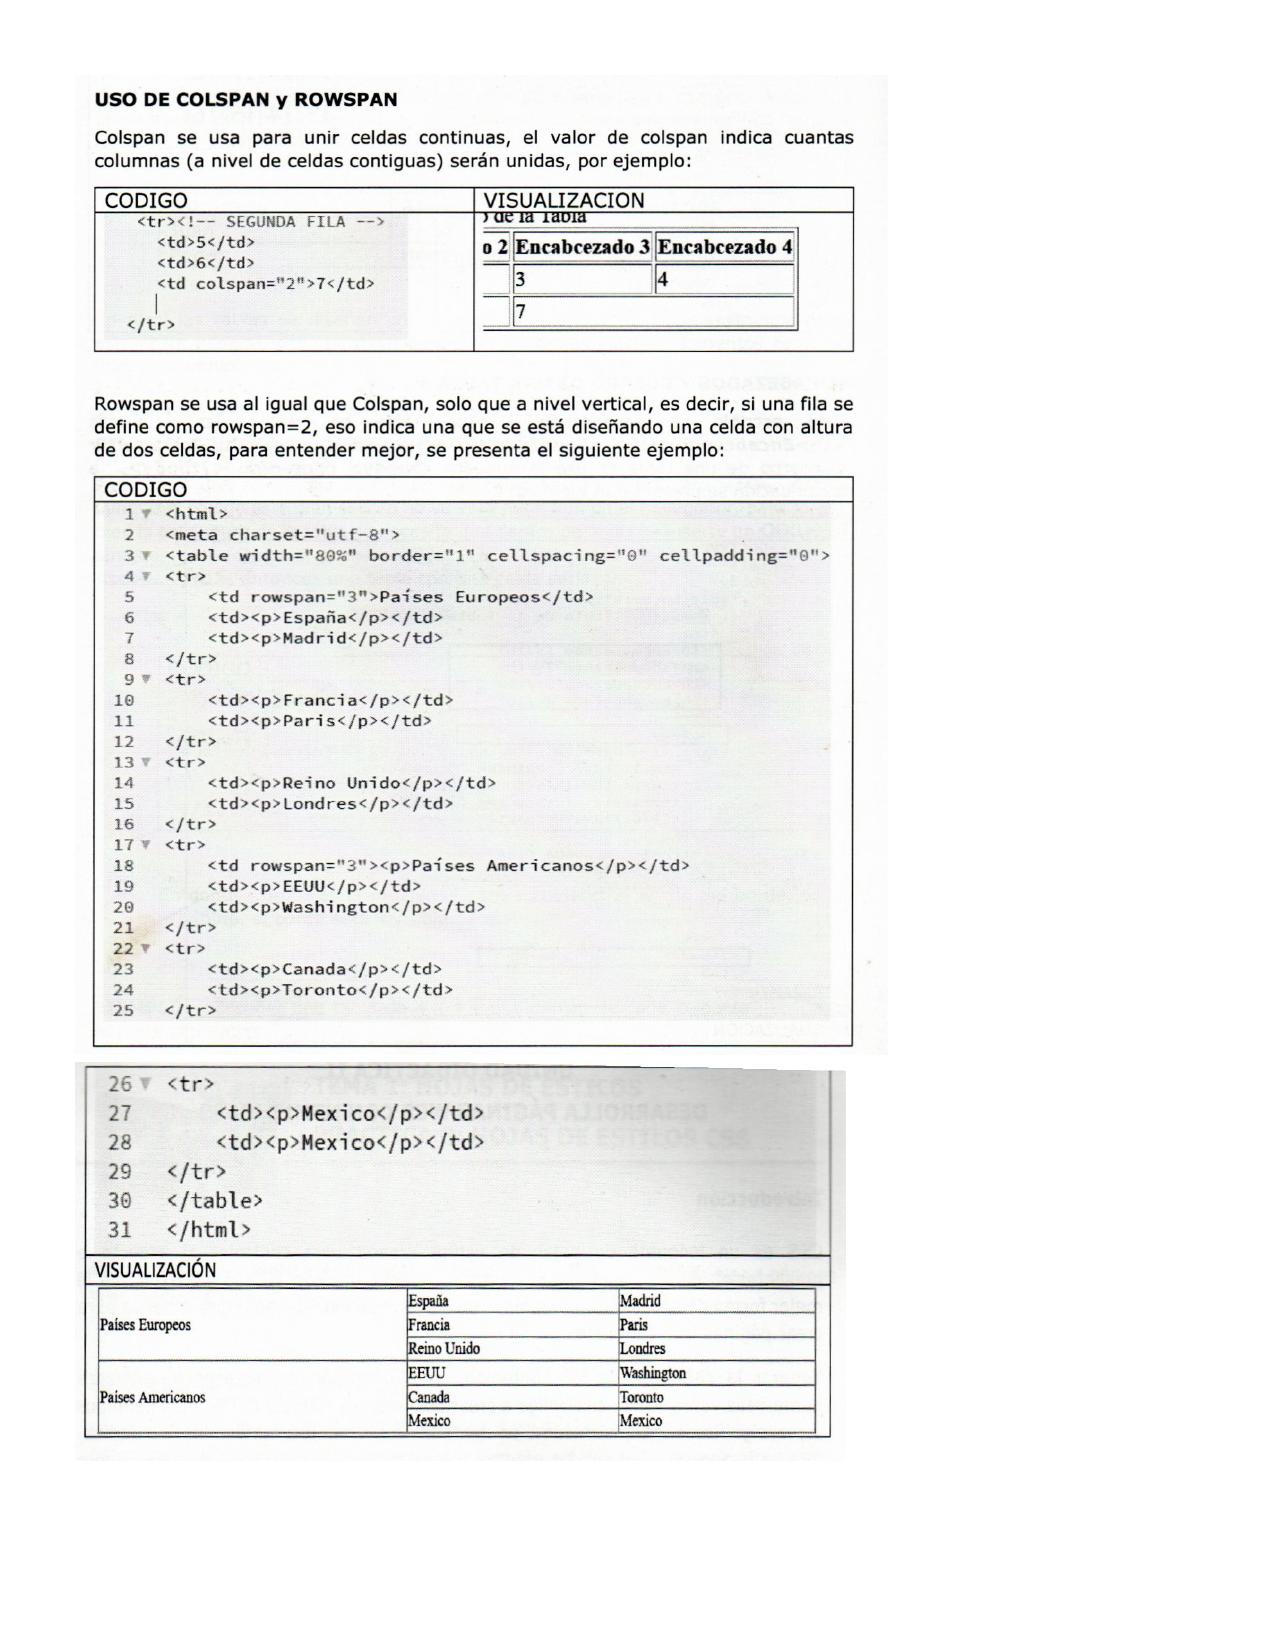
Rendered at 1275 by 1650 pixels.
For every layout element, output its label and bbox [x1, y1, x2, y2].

picture [75, 75, 888, 1055]
